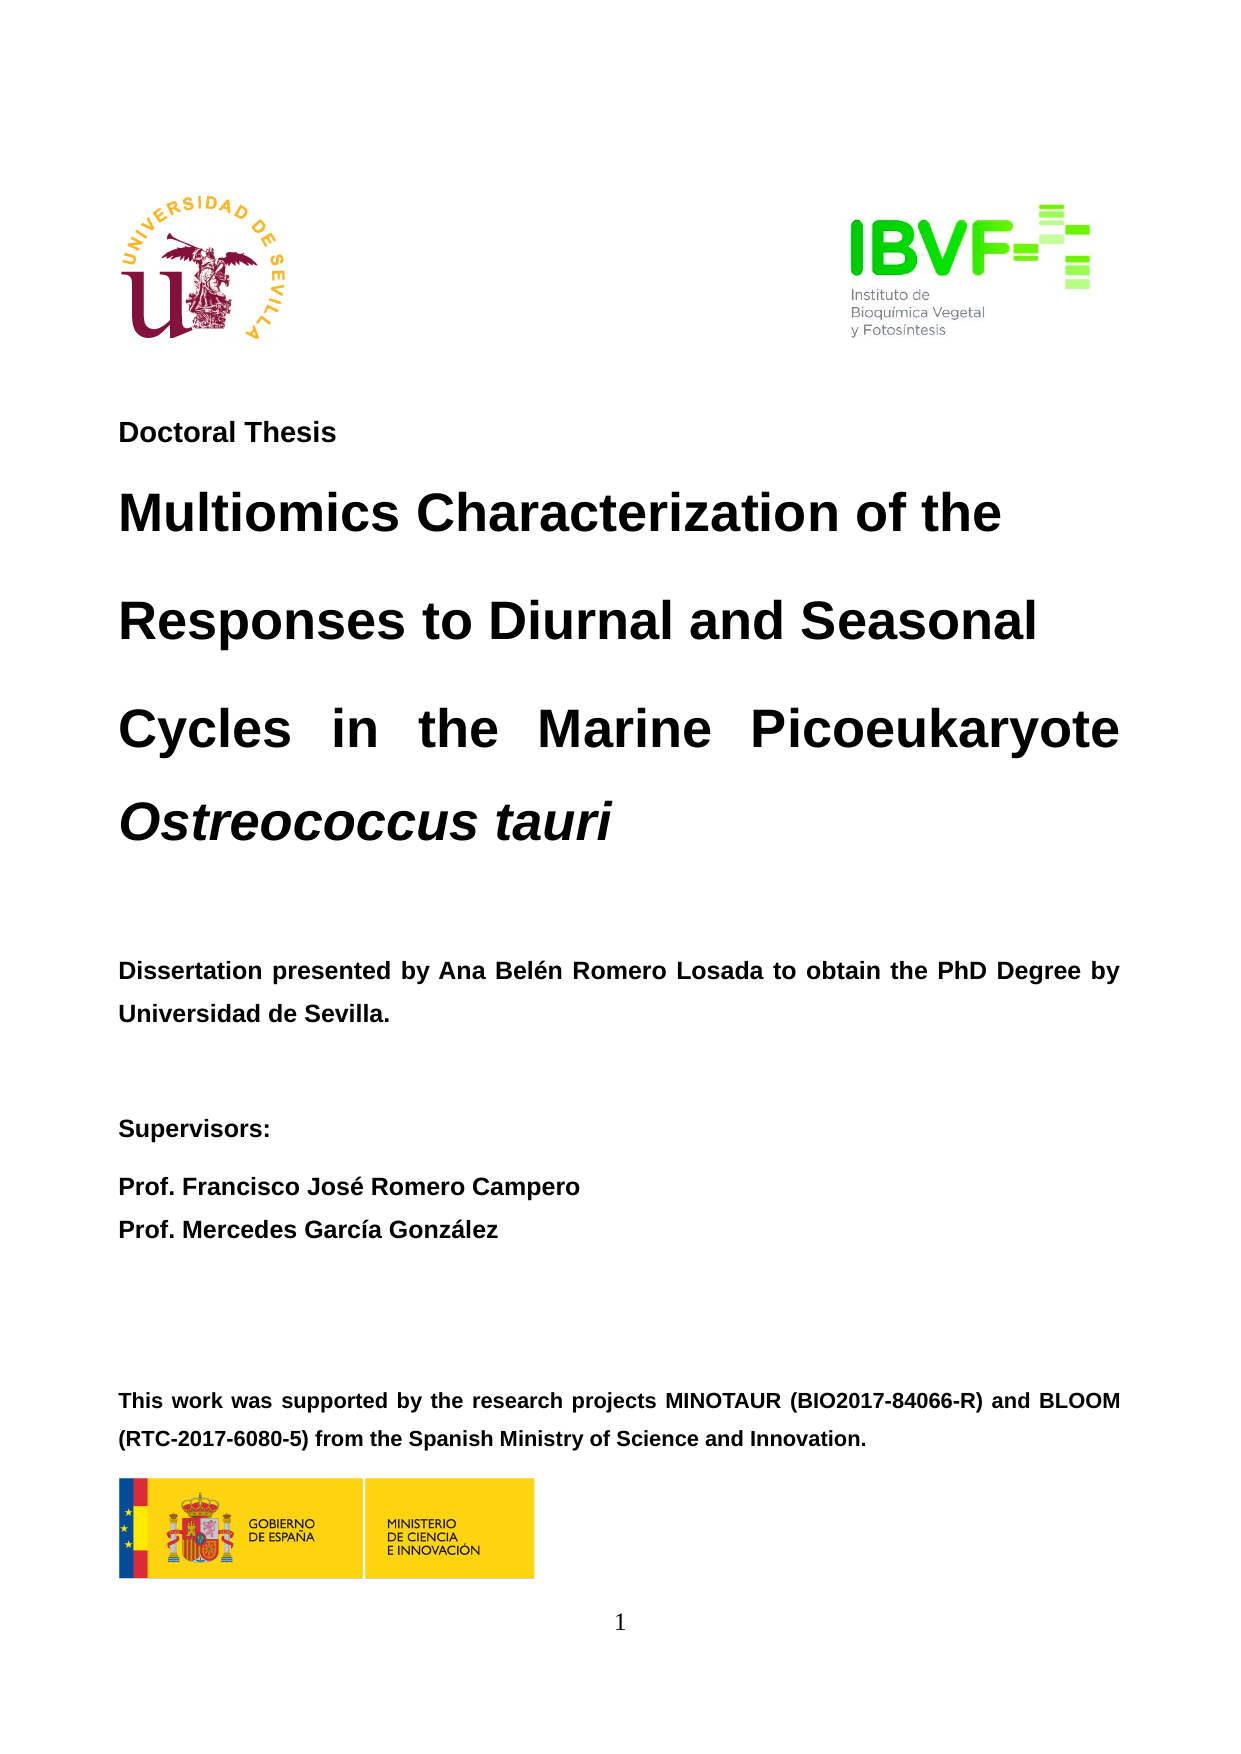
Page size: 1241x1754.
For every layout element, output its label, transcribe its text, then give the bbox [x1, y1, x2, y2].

text Prof. Francisco José Romero Campero Prof. Mercedes García González [118, 1172, 1122, 1244]
text Doctoral Thesis [118, 416, 1122, 449]
picture [829, 184, 1098, 357]
text This work was supported by the research projects MINOTAUR (BIO2017-84066-R) and BLOOM (RTC-2017-6080-5) from the Spanish Ministry of Science and Innovation. [118, 1388, 1122, 1451]
text Supervisors: [118, 1114, 1122, 1143]
text Cycles in the Marine Picoeukaryote Ostreococcus tauri [118, 696, 1122, 852]
text Multiomics Characterization of the [118, 480, 1122, 543]
picture [118, 1478, 535, 1579]
text Dissertation presented by Ana Belén Romero Losada to obtain the PhD Degree by Universidad de Sevilla. [118, 956, 1122, 1027]
text Responses to Diurnal and Seasonal [118, 588, 1122, 651]
